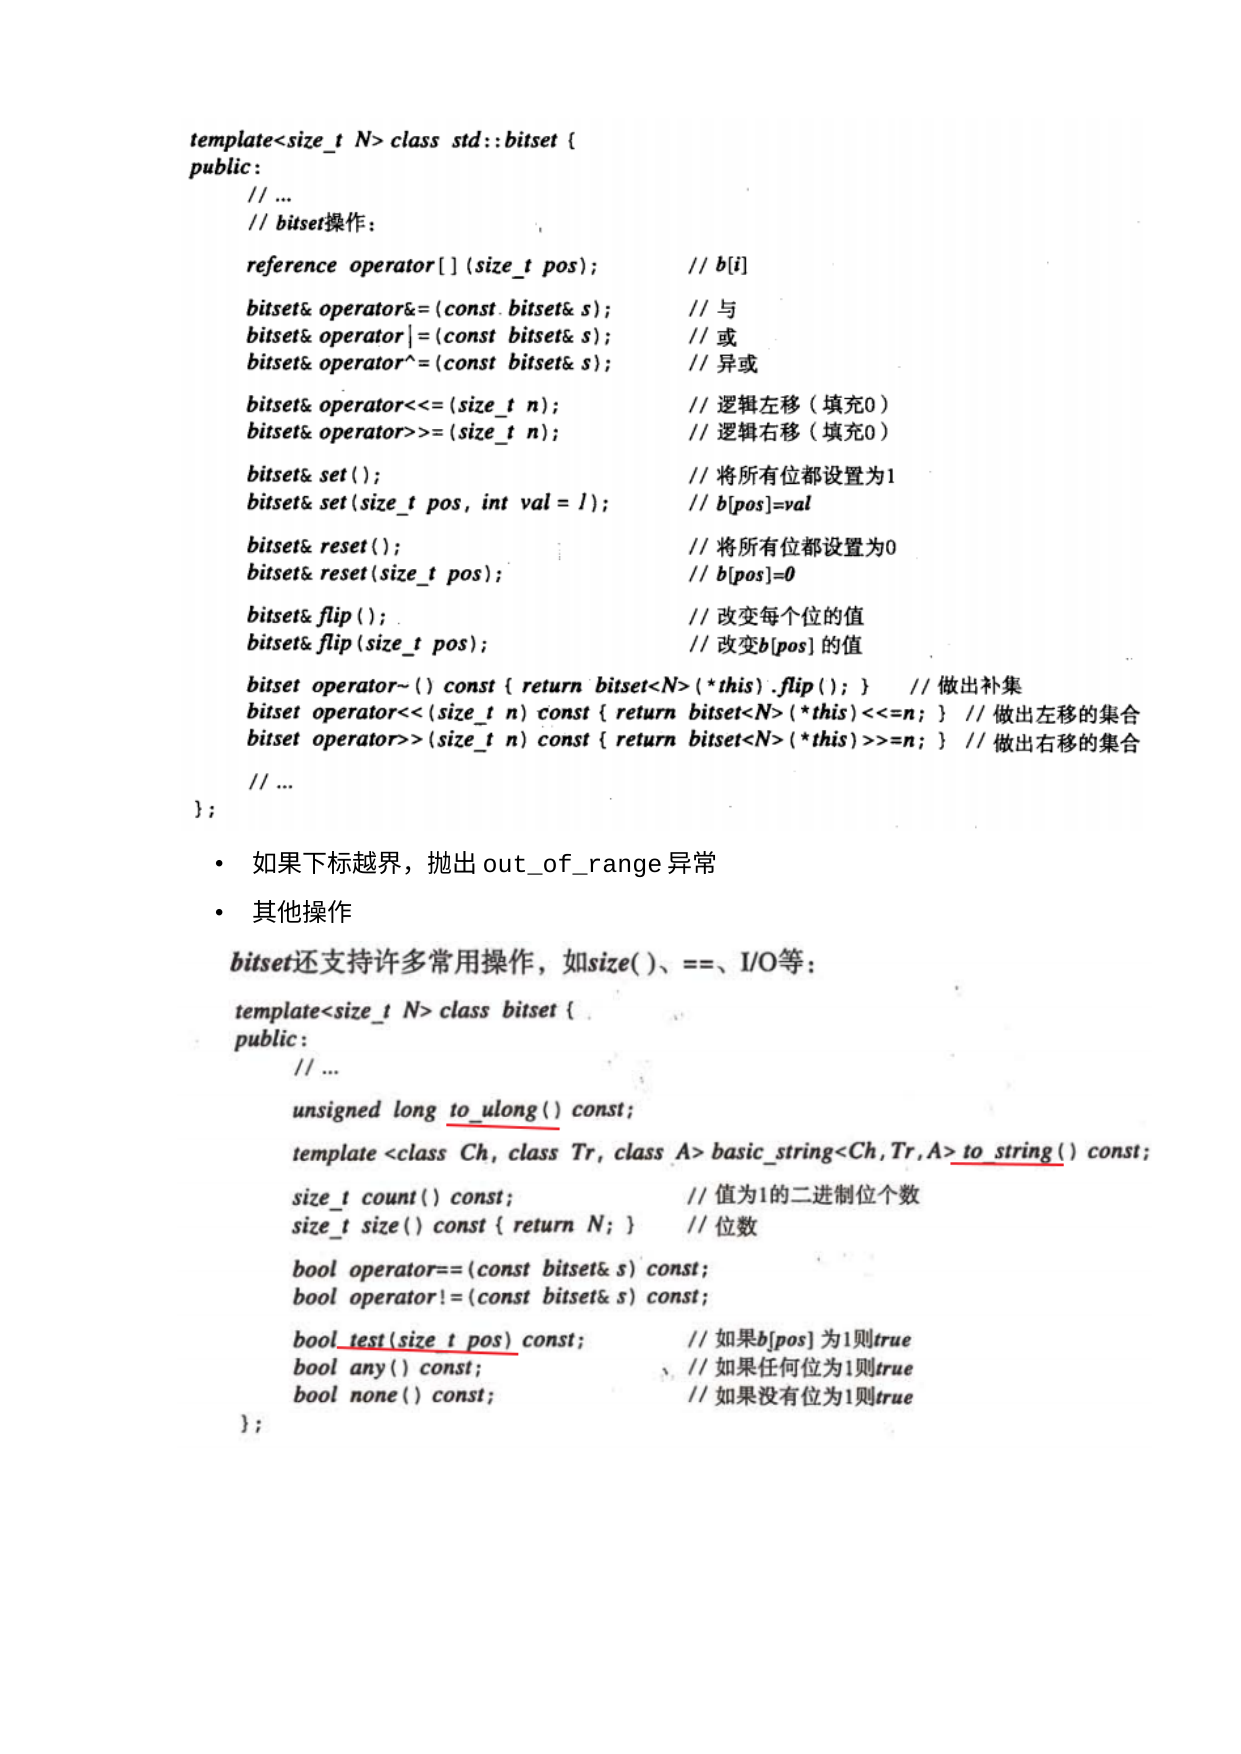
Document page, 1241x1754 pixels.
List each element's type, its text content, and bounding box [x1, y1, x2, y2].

picture [177, 941, 1152, 1453]
list 其他操作 [215, 892, 1152, 929]
list 如果下标越界，抛出out_of_range异常 [215, 843, 1152, 880]
picture [177, 118, 1152, 831]
